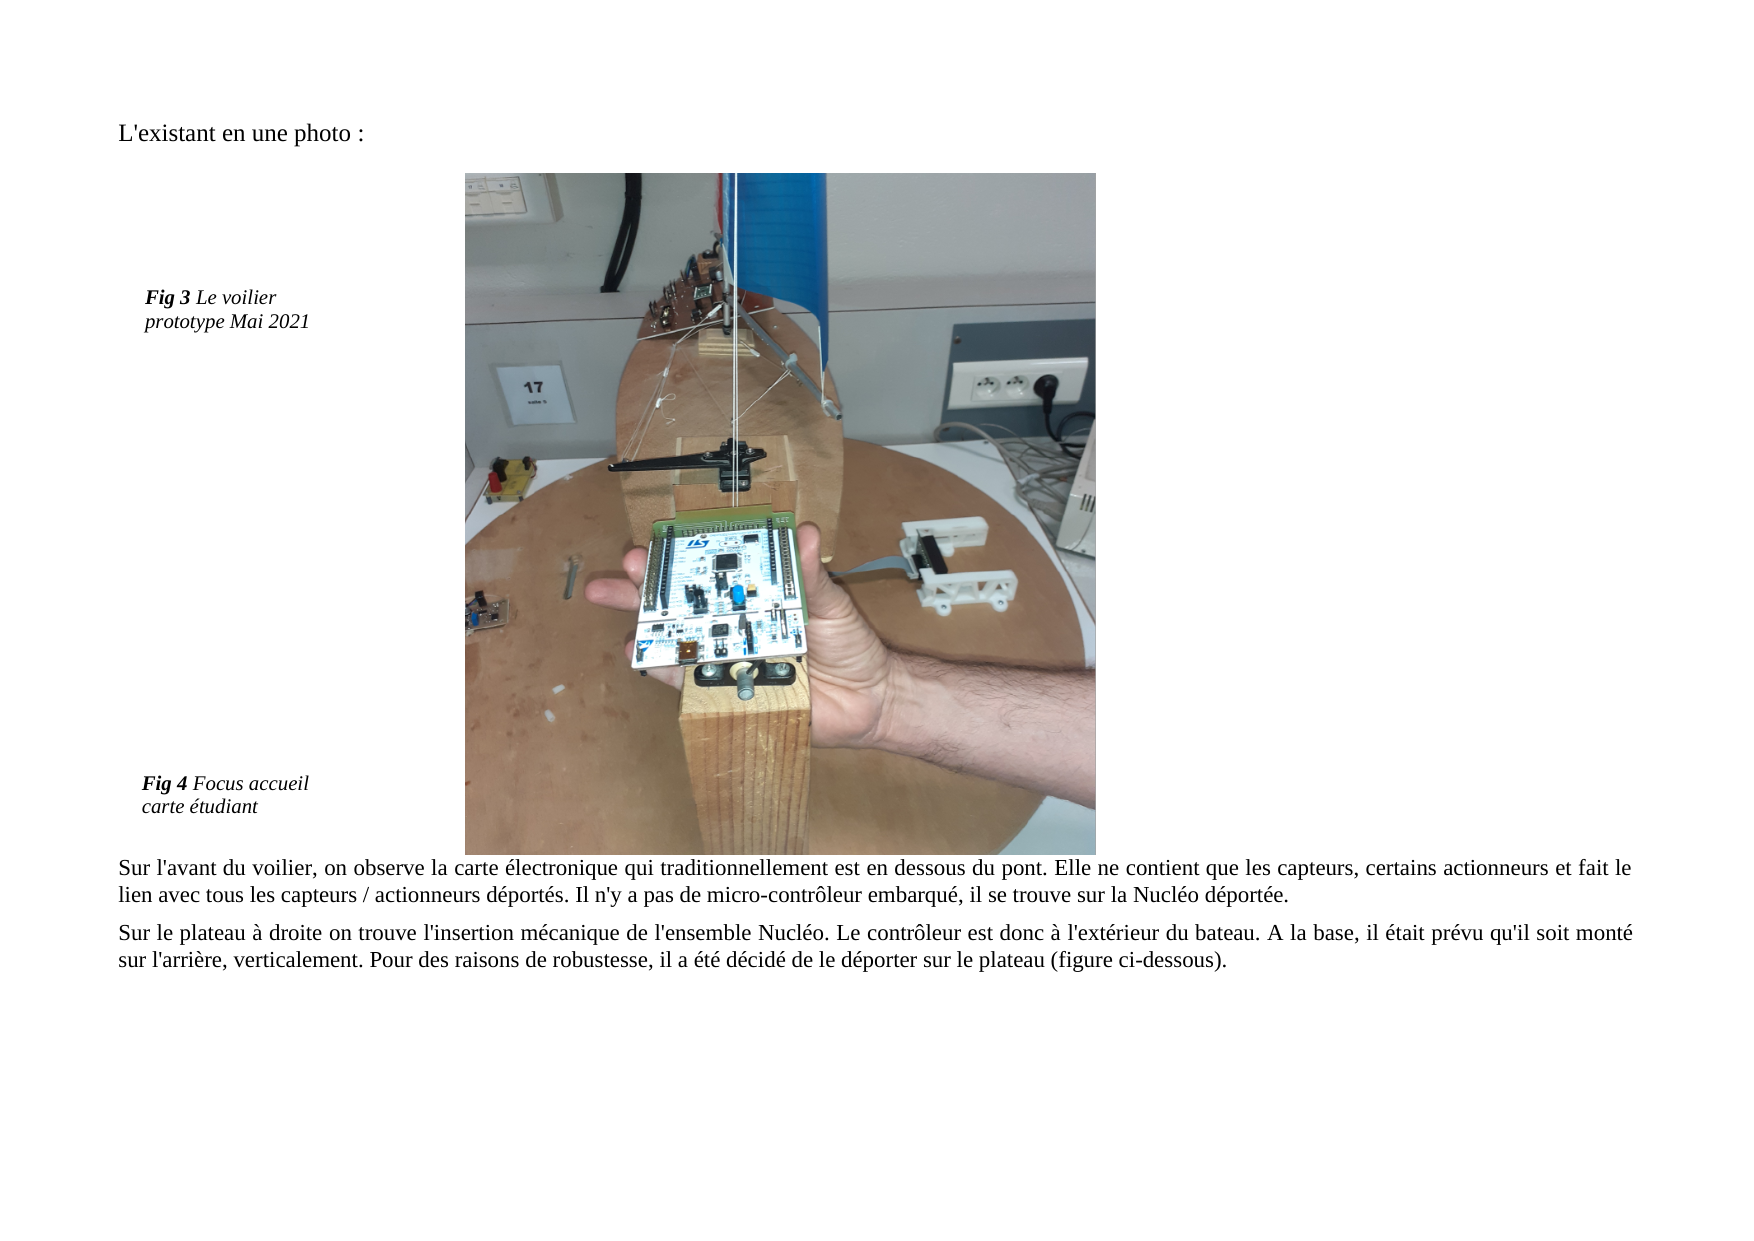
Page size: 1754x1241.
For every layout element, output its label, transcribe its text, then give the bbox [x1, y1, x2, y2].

text Sur le plateau à droite on trouve l'insertion mécanique de l'ensemble Nucléo. Le contrôleur est donc à l'extérieur du bateau. A la base, il était prévu qu'il soit monté sur l'arrière, verticalement. Pour des raisons de robustesse, il a été décidé de le déporter sur le plateau (figure ci-dessous). [118, 919, 1636, 972]
text L'existant en une photo : [118, 118, 1636, 147]
text Sur l'avant du voilier, on observe la carte électronique qui traditionnellement est en dessous du pont. Elle ne contient que les capteurs, certains actionneurs et fait le lien avec tous les capteurs / actionneurs déportés. Il n'y a pas de micro-contrôleur embarqué, il se trouve sur la Nucléo déportée. [118, 159, 1636, 907]
